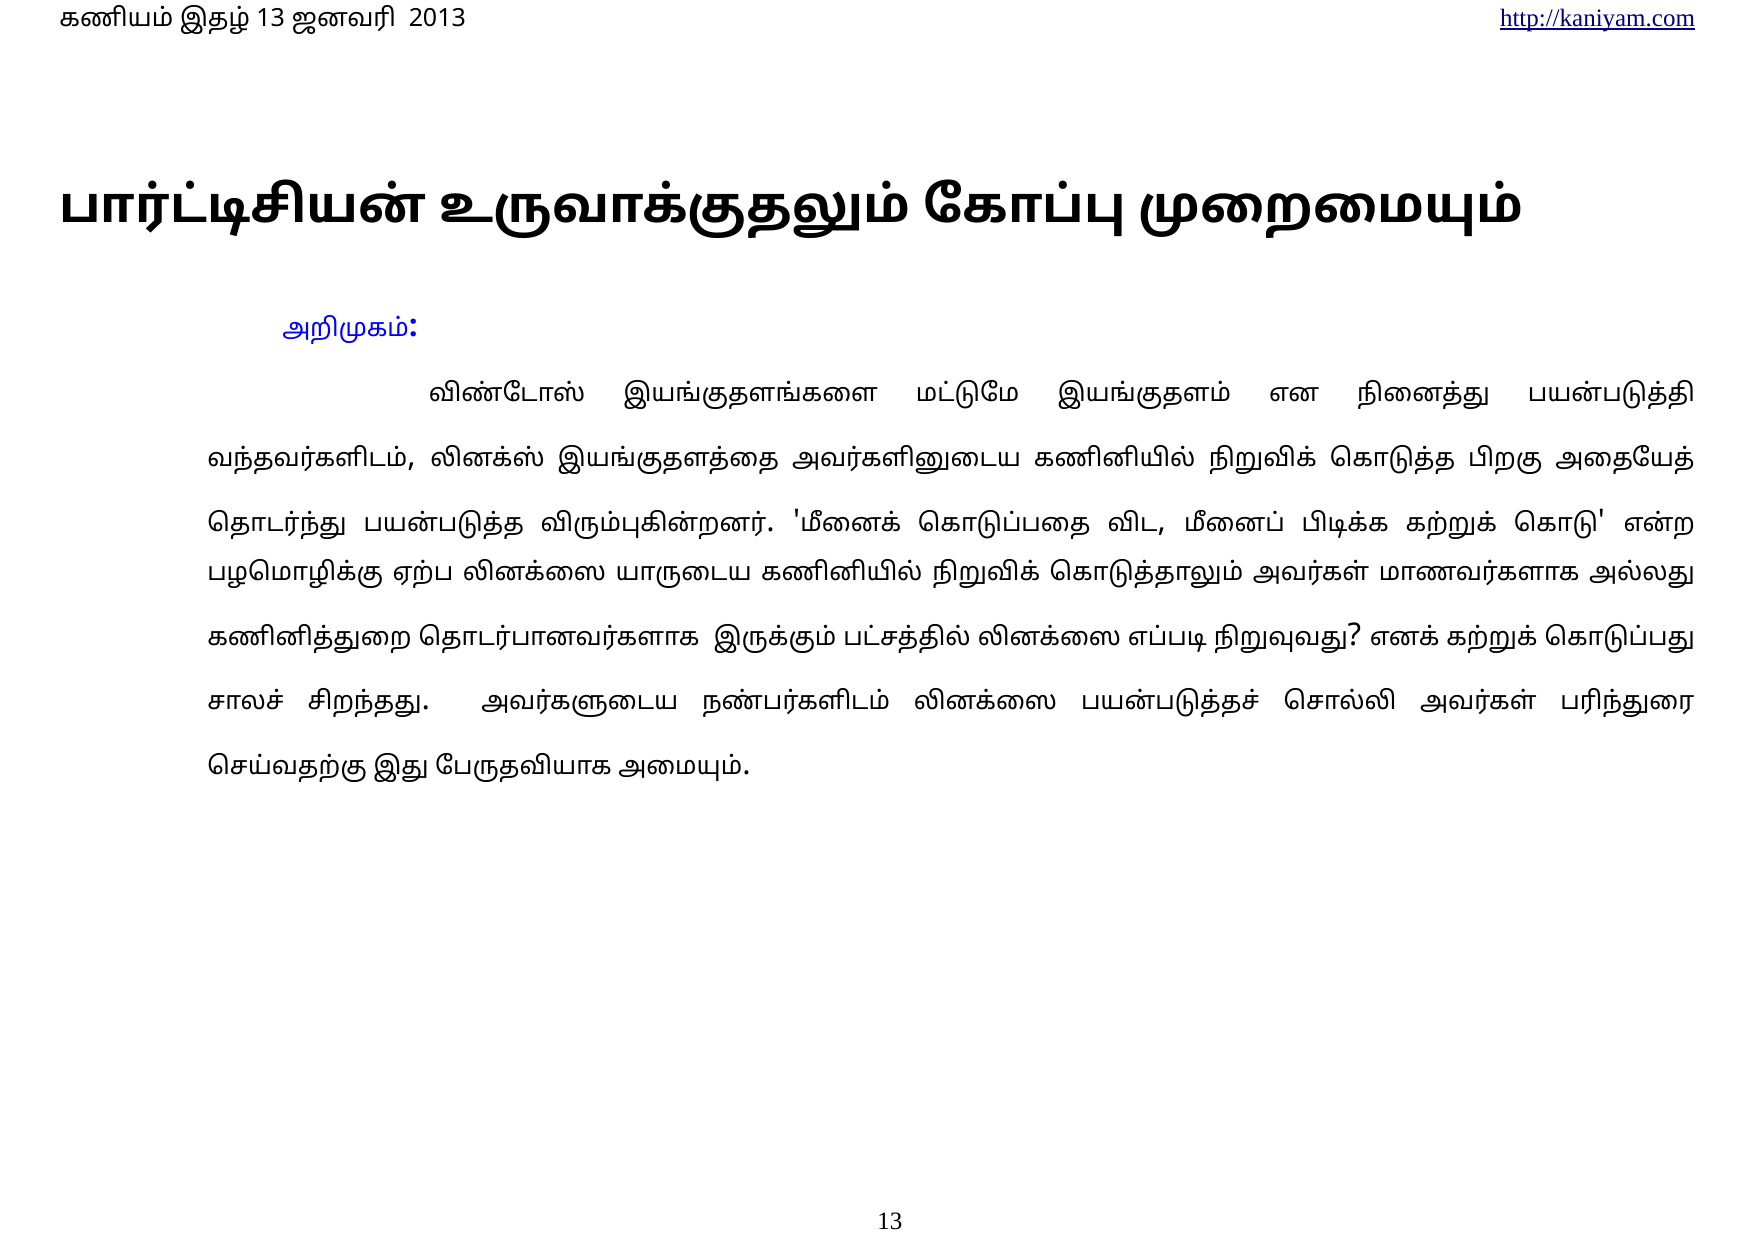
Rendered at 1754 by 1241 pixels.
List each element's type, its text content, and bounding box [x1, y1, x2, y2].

text விண்டோஸ் இயங்குதளங்களை மட்டுமே இயங்குதளம் என நினைத்து பயன்படுத்தி வந்தவர்களிடம், லினக்ஸ் இயங்குதளத்தை அவர்களினுடைய கணினியில் நிறுவிக் கொடுத்த பிறகு அதையேத் தொடர்ந்து பயன்படுத்த விரும்புகின்றனர். 'மீனைக் கொடுப்பதை விட, மீனைப் பிடிக்க கற்றுக் கொடு' என்ற பழமொழிக்கு ஏற்ப லினக்ஸை யாருடைய கணினியில் நிறுவிக் கொடுத்தாலும் அவர்கள் மாணவர்களாக அல்லது கணினித்துறை தொடர்பானவர்களாக இருக்கும் பட்சத்தில் லினக்ஸை எப்படி நிறுவுவது? எனக் கற்றுக் கொடுப்பது சாலச் சிறந்தது. அவர்களுடைய நண்பர்களிடம் லினக்ஸை பயன்படுத்தச் சொல்லி அவர்கள் பரிந்துரை செய்வதற்கு இது பேருதவியாக அமையும். [207, 368, 1695, 785]
subtitle பார்ட்டிசியன் உருவாக்குதலும் கோப்பு முறைமையும் [59, 178, 1695, 243]
text அறிமுகம்: [207, 302, 1695, 346]
